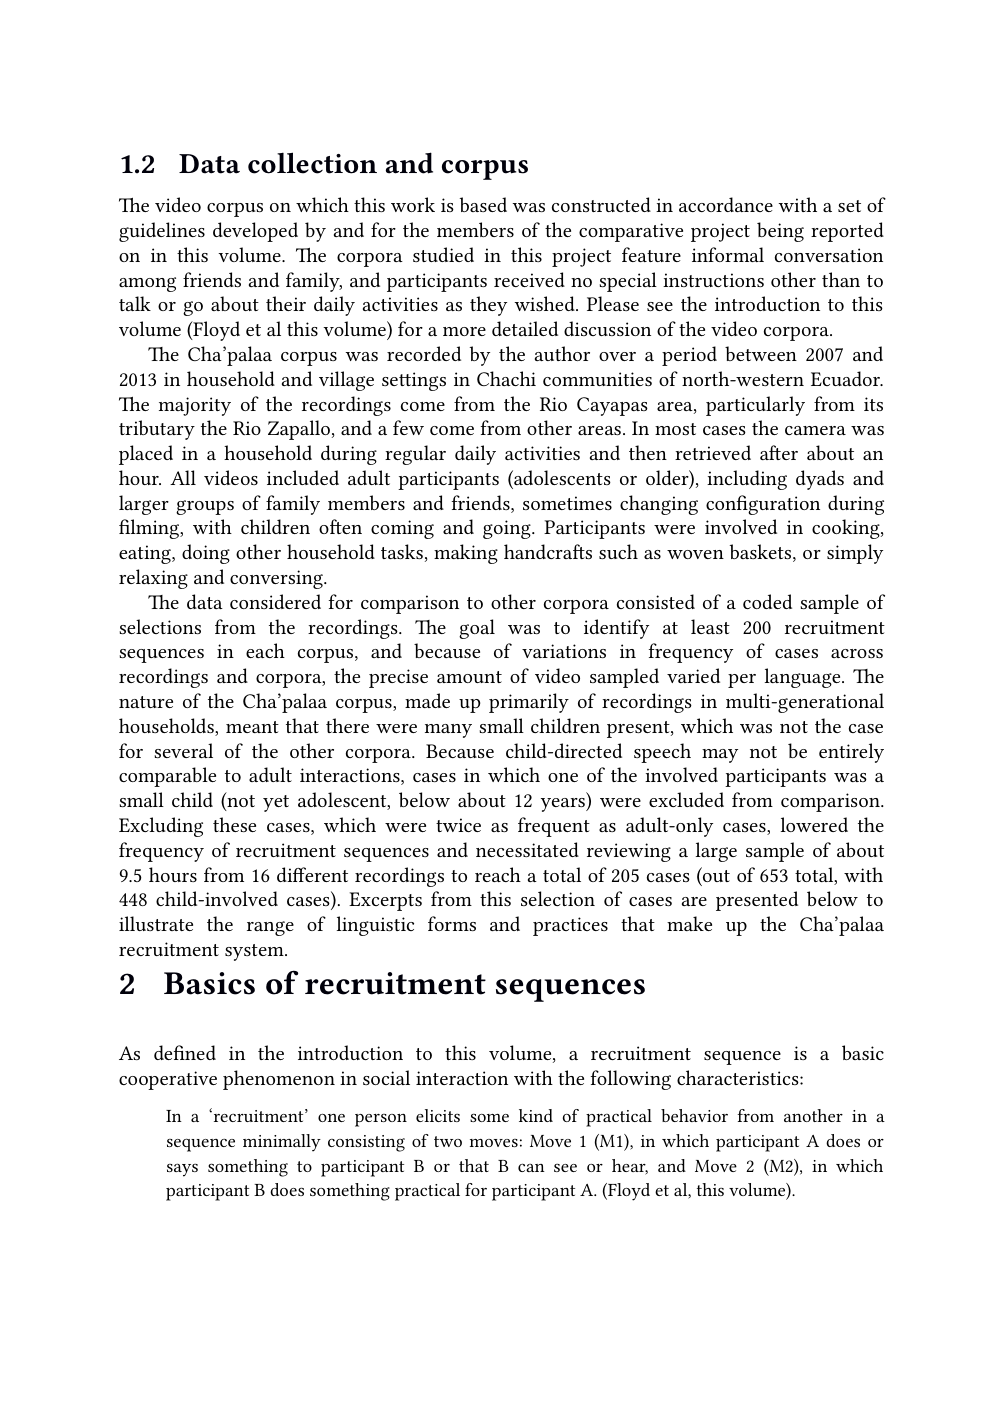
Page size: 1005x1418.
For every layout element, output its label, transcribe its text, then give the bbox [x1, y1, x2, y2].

subtitle Basics of recruitment sequences [118, 961, 886, 1003]
text The data considered for comparison to other corpora consisted of a coded sample of selections from the recordings. The goal was to identify at least 200 recruitment sequences in each corpus, and because of variations in frequency of cases across recordings and corpora, the precise amount of video sampled varied per language. The nature of the Cha’palaa corpus, made up primarily of recordings in multi-generational households, meant that there were many small children present, which was not the case for several of the other corpora. Because child-directed speech may not be entirely comparable to adult interactions, cases in which one of the involved participants was a small child (not yet adolescent, below about 12 years) were excluded from comparison. Excluding these cases, which were twice as frequent as adult-only cases, lowered the frequency of recruitment sequences and necessitated reviewing a large sample of about 9.5 hours from 16 different recordings to reach a total of 205 cases (out of 653 total, with 448 child-involved cases). Excerpts from this selection of cases are presented below to illustrate the range of linguistic forms and practices that make up the Cha’palaa recruitment system. [118, 589, 886, 961]
subtitle Data collection and corpus [118, 147, 886, 180]
text As defined in the introduction to this volume, a recruitment sequence is a basic cooperative phenomenon in social interaction with the following characteristics: [118, 1041, 886, 1090]
text The Cha’palaa corpus was recorded by the author over a period between 2007 and 2013 in household and village settings in Chachi communities of north-western Ecuador. The majority of the recordings come from the Rio Cayapas area, particularly from its tributary the Rio Zapallo, and a few come from other areas. In most cases the camera was placed in a household during regular daily activities and then retrieved after about an hour. All videos included adult participants (adolescents or older), including dyads and larger groups of family members and friends, sometimes changing configuration during filming, with children often coming and going. Participants were involved in cooking, eating, doing other household tasks, making handcrafts such as woven baskets, or simply relaxing and conversing. [118, 342, 886, 589]
text In a ‘recruitment’ one person elicits some kind of practical behavior from another in a sequence minimally consisting of two moves: Move 1 (M1), in which participant A does or says something to participant B or that B can see or hear, and Move 2 (M2), in which participant B does something practical for participant A. (Floyd et al, this volume). [166, 1103, 886, 1202]
text The video corpus on which this work is based was constructed in accordance with a set of guidelines developed by and for the members of the comparative project being reported on in this volume. The corpora studied in this project feature informal conversation among friends and family, and participants received no special instructions other than to talk or go about their daily activities as they wished. Please see the introduction to this volume (Floyd et al this volume) for a more detailed discussion of the video corpora. [118, 193, 886, 342]
